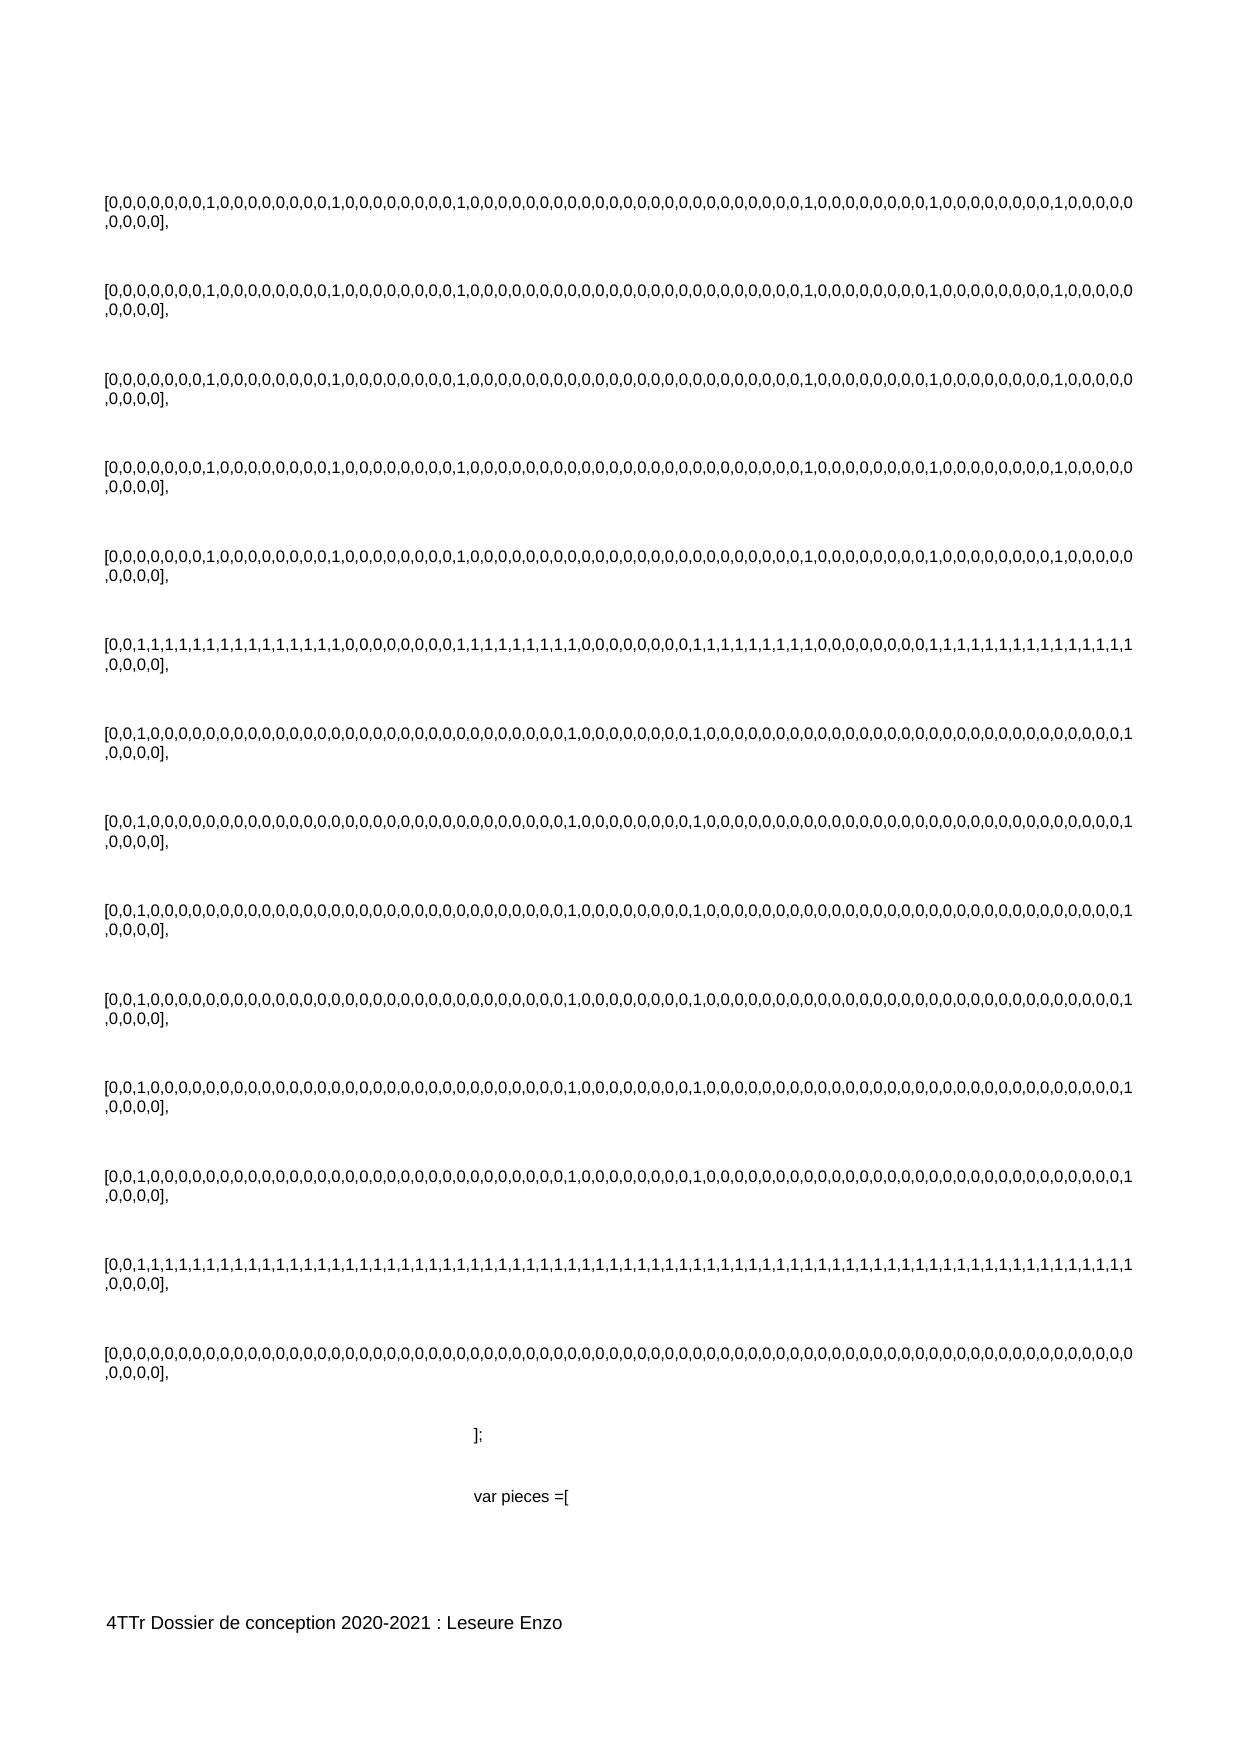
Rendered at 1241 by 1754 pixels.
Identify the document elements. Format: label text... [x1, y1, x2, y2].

text [0,0,0,0,0,0,0,1,0,0,0,0,0,0,0,0,1,0,0,0,0,0,0,0,0,1,0,0,0,0,0,0,0,0,0,0,0,0,0,0,0,0,0,0,0,0,0,0,0,0,1,0,0,0,0,0,0,0,0,1,0,0,0,0,0,0,0,0,1,0,0,0,0,0,0,0,0,0], [104, 154, 1134, 231]
text ]; [104, 1425, 1134, 1444]
text [104, 1518, 1134, 1556]
text [0,0,0,0,0,0,0,1,0,0,0,0,0,0,0,0,1,0,0,0,0,0,0,0,0,1,0,0,0,0,0,0,0,0,0,0,0,0,0,0,0,0,0,0,0,0,0,0,0,0,1,0,0,0,0,0,0,0,0,1,0,0,0,0,0,0,0,0,1,0,0,0,0,0,0,0,0,0], [104, 331, 1134, 408]
text [0,0,1,0,0,0,0,0,0,0,0,0,0,0,0,0,0,0,0,0,0,0,0,0,0,0,0,0,0,0,0,0,0,1,0,0,0,0,0,0,0,0,1,0,0,0,0,0,0,0,0,0,0,0,0,0,0,0,0,0,0,0,0,0,0,0,0,0,0,0,0,0,0,1,0,0,0,0], [104, 685, 1134, 762]
text [0,0,0,0,0,0,0,1,0,0,0,0,0,0,0,0,1,0,0,0,0,0,0,0,0,1,0,0,0,0,0,0,0,0,0,0,0,0,0,0,0,0,0,0,0,0,0,0,0,0,1,0,0,0,0,0,0,0,0,1,0,0,0,0,0,0,0,0,1,0,0,0,0,0,0,0,0,0], [104, 243, 1134, 319]
text [0,0,1,0,0,0,0,0,0,0,0,0,0,0,0,0,0,0,0,0,0,0,0,0,0,0,0,0,0,0,0,0,0,1,0,0,0,0,0,0,0,0,1,0,0,0,0,0,0,0,0,0,0,0,0,0,0,0,0,0,0,0,0,0,0,0,0,0,0,0,0,0,0,1,0,0,0,0], [104, 774, 1134, 851]
text [0,0,0,0,0,0,0,1,0,0,0,0,0,0,0,0,1,0,0,0,0,0,0,0,0,1,0,0,0,0,0,0,0,0,0,0,0,0,0,0,0,0,0,0,0,0,0,0,0,0,1,0,0,0,0,0,0,0,0,1,0,0,0,0,0,0,0,0,1,0,0,0,0,0,0,0,0,0], [104, 420, 1134, 496]
text [0,0,0,0,0,0,0,0,0,0,0,0,0,0,0,0,0,0,0,0,0,0,0,0,0,0,0,0,0,0,0,0,0,0,0,0,0,0,0,0,0,0,0,0,0,0,0,0,0,0,0,0,0,0,0,0,0,0,0,0,0,0,0,0,0,0,0,0,0,0,0,0,0,0,0,0,0,0], [104, 1305, 1134, 1382]
text var pieces =[ [104, 1487, 1134, 1506]
text [0,0,1,1,1,1,1,1,1,1,1,1,1,1,1,1,1,0,0,0,0,0,0,0,0,1,1,1,1,1,1,1,1,1,0,0,0,0,0,0,0,0,1,1,1,1,1,1,1,1,1,0,0,0,0,0,0,0,0,1,1,1,1,1,1,1,1,1,1,1,1,1,1,1,0,0,0,0], [104, 597, 1134, 673]
text [0,0,1,0,0,0,0,0,0,0,0,0,0,0,0,0,0,0,0,0,0,0,0,0,0,0,0,0,0,0,0,0,0,1,0,0,0,0,0,0,0,0,1,0,0,0,0,0,0,0,0,0,0,0,0,0,0,0,0,0,0,0,0,0,0,0,0,0,0,0,0,0,0,1,0,0,0,0], [104, 951, 1134, 1028]
text [0,0,0,0,0,0,0,1,0,0,0,0,0,0,0,0,1,0,0,0,0,0,0,0,0,1,0,0,0,0,0,0,0,0,0,0,0,0,0,0,0,0,0,0,0,0,0,0,0,0,1,0,0,0,0,0,0,0,0,1,0,0,0,0,0,0,0,0,1,0,0,0,0,0,0,0,0,0], [104, 508, 1134, 585]
text [0,0,1,0,0,0,0,0,0,0,0,0,0,0,0,0,0,0,0,0,0,0,0,0,0,0,0,0,0,0,0,0,0,1,0,0,0,0,0,0,0,0,1,0,0,0,0,0,0,0,0,0,0,0,0,0,0,0,0,0,0,0,0,0,0,0,0,0,0,0,0,0,0,1,0,0,0,0], [104, 1039, 1134, 1116]
text [0,0,1,0,0,0,0,0,0,0,0,0,0,0,0,0,0,0,0,0,0,0,0,0,0,0,0,0,0,0,0,0,0,1,0,0,0,0,0,0,0,0,1,0,0,0,0,0,0,0,0,0,0,0,0,0,0,0,0,0,0,0,0,0,0,0,0,0,0,0,0,0,0,1,0,0,0,0], [104, 862, 1134, 939]
text [0,0,1,1,1,1,1,1,1,1,1,1,1,1,1,1,1,1,1,1,1,1,1,1,1,1,1,1,1,1,1,1,1,1,1,1,1,1,1,1,1,1,1,1,1,1,1,1,1,1,1,1,1,1,1,1,1,1,1,1,1,1,1,1,1,1,1,1,1,1,1,1,1,1,0,0,0,0], [104, 1217, 1134, 1293]
text [0,0,1,0,0,0,0,0,0,0,0,0,0,0,0,0,0,0,0,0,0,0,0,0,0,0,0,0,0,0,0,0,0,1,0,0,0,0,0,0,0,0,1,0,0,0,0,0,0,0,0,0,0,0,0,0,0,0,0,0,0,0,0,0,0,0,0,0,0,0,0,0,0,1,0,0,0,0], [104, 1128, 1134, 1205]
